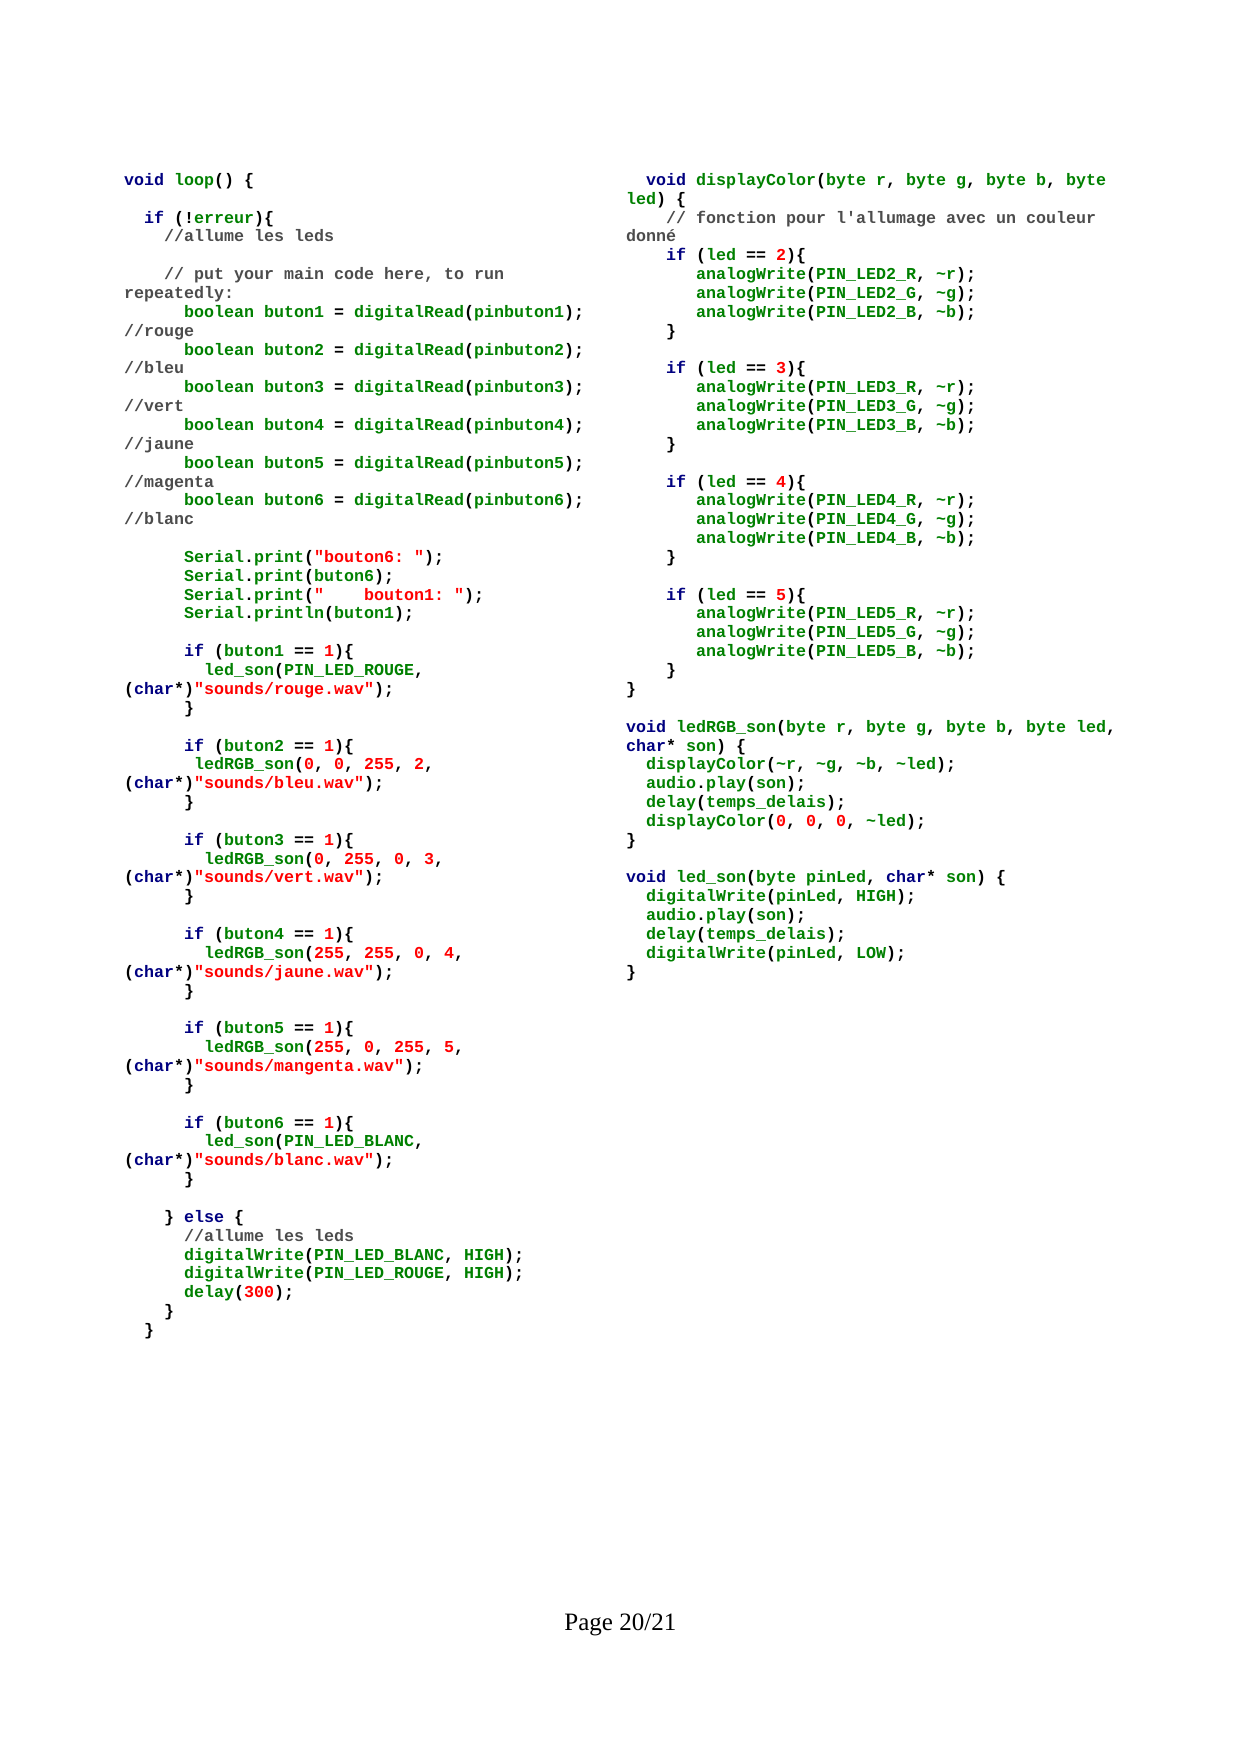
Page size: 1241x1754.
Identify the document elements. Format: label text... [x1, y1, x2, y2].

table_header void displayColor(byte r, byte g, byte b, byte led) { // fonction pour l'allumage avec un couleur donné if (led == 2){ analogWrite(PIN_LED2_R, ~r); analogWrite(PIN_LED2_G, ~g); analogWrite(PIN_LED2_B, ~b); } if (led == 3){ analogWrite(PIN_LED3_R, ~r); analogWrite(PIN_LED3_G, ~g); analogWrite(PIN_LED3_B, ~b); } if (led == 4){ analogWrite(PIN_LED4_R, ~r); analogWrite(PIN_LED4_G, ~g); analogWrite(PIN_LED4_B, ~b); } if (led == 5){ analogWrite(PIN_LED5_R, ~r); analogWrite(PIN_LED5_G, ~g); analogWrite(PIN_LED5_B, ~b); } } void ledRGB_son(byte r, byte g, byte b, byte led, char* son) { displayColor(~r, ~g, ~b, ~led); audio.play(son); delay(temps_delais); displayColor(0, 0, 0, ~led); } void led_son(byte pinLed, char* son) { digitalWrite(pinLed, HIGH); audio.play(son); delay(temps_delais); digitalWrite(pinLed, LOW); } [620, 147, 1122, 1365]
table_header void loop() { if (!erreur){ //allume les leds // put your main code here, to run repeatedly: boolean buton1 = digitalRead(pinbuton1); //rouge boolean buton2 = digitalRead(pinbuton2); //bleu boolean buton3 = digitalRead(pinbuton3); //vert boolean buton4 = digitalRead(pinbuton4); //jaune boolean buton5 = digitalRead(pinbuton5); //magenta boolean buton6 = digitalRead(pinbuton6); //blanc Serial.print("bouton6: "); Serial.print(buton6); Serial.print(" bouton1: "); Serial.println(buton1); if (buton1 == 1){ led_son(PIN_LED_ROUGE, (char*)"sounds/rouge.wav"); } if (buton2 == 1){ ledRGB_son(0, 0, 255, 2, (char*)"sounds/bleu.wav"); } if (buton3 == 1){ ledRGB_son(0, 255, 0, 3, (char*)"sounds/vert.wav"); } if (buton4 == 1){ ledRGB_son(255, 255, 0, 4, (char*)"sounds/jaune.wav"); } if (buton5 == 1){ ledRGB_son(255, 0, 255, 5, (char*)"sounds/mangenta.wav"); } if (buton6 == 1){ led_son(PIN_LED_BLANC, (char*)"sounds/blanc.wav"); } } else { //allume les leds digitalWrite(PIN_LED_BLANC, HIGH); digitalWrite(PIN_LED_ROUGE, HIGH); delay(300); } } [118, 147, 620, 1365]
